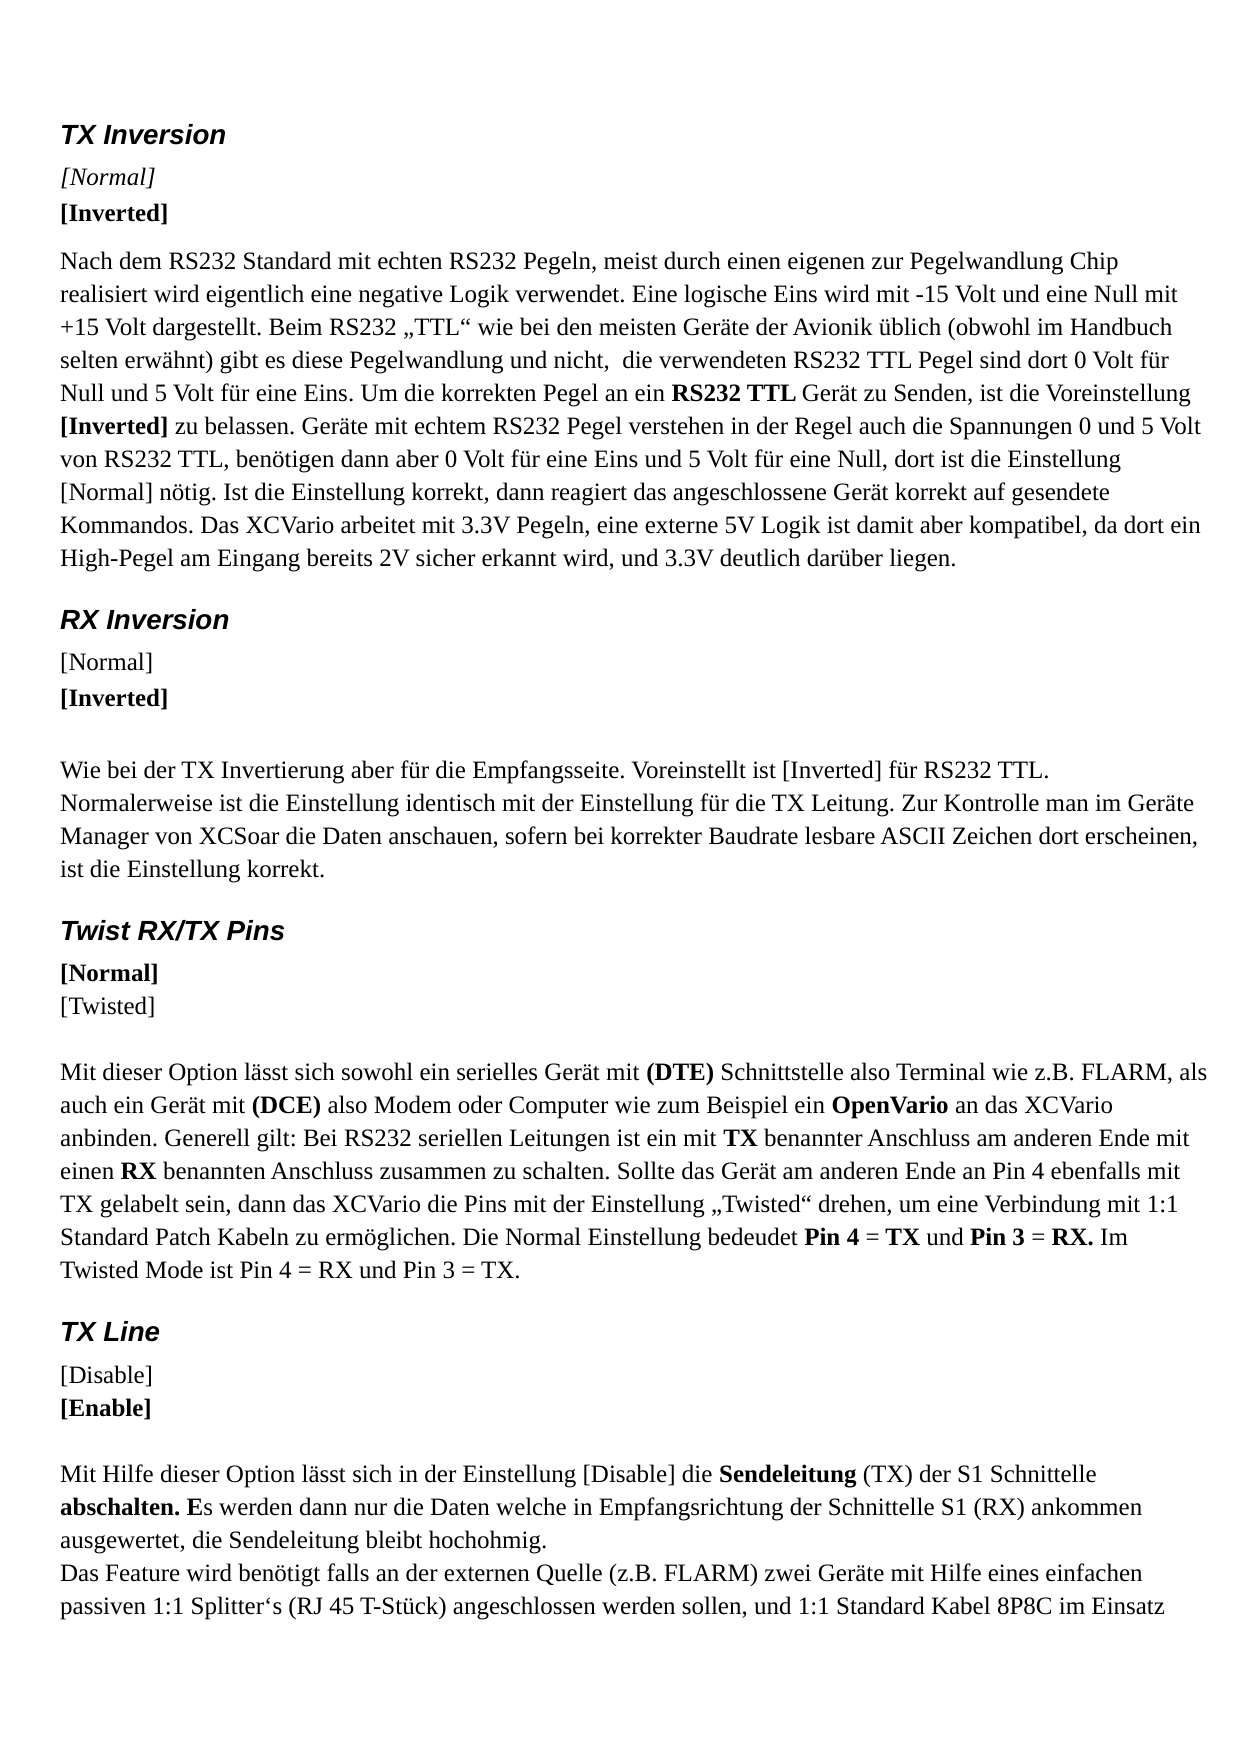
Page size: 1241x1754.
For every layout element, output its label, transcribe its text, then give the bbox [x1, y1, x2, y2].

text Nach dem RS232 Standard mit echten RS232 Pegeln, meist durch einen eigenen zur Pegelwandlung Chip realisiert wird eigentlich eine negative Logik verwendet. Eine logische Eins wird mit -15 Volt und eine Null mit +15 Volt dargestellt. Beim RS232 „TTL“ wie bei den meisten Geräte der Avionik üblich (obwohl im Handbuch selten erwähnt) gibt es diese Pegelwandlung und nicht, die verwendeten RS232 TTL Pegel sind dort 0 Volt für Null und 5 Volt für eine Eins. Um die korrekten Pegel an ein RS232 TTL Gerät zu Senden, ist die Voreinstellung [Inverted] zu belassen. Geräte mit echtem RS232 Pegel verstehen in der Regel auch die Spannungen 0 und 5 Volt von RS232 TTL, benötigen dann aber 0 Volt für eine Eins und 5 Volt für eine Null, dort ist die Einstellung [Normal] nötig. Ist die Einstellung korrekt, dann reagiert das angeschlossene Gerät korrekt auf gesendete Kommandos. Das XCVario arbeitet mit 3.3V Pegeln, eine externe 5V Logik ist damit aber kompatibel, da dort ein High-Pegel am Eingang bereits 2V sicher erkannt wird, und 3.3V deutlich darüber liegen. [60, 246, 1207, 572]
text Das Feature wird benötigt falls an der externen Quelle (z.B. FLARM) zwei Geräte mit Hilfe eines einfachen passiven 1:1 Splitter‘s (RJ 45 T-Stück) angeschlossen werden sollen, und 1:1 Standard Kabel 8P8C im Einsatz [60, 1558, 1207, 1620]
text Mit dieser Option lässt sich sowohl ein serielles Gerät mit (DTE) Schnittstelle also Terminal wie z.B. FLARM, als auch ein Gerät mit (DCE) also Modem oder Computer wie zum Beispiel ein OpenVario an das XCVario anbinden. Generell gilt: Bei RS232 seriellen Leitungen ist ein mit TX benannter Anschluss am anderen Ende mit einen RX benannten Anschluss zusammen zu schalten. Sollte das Gerät am anderen Ende an Pin 4 ebenfalls mit TX gelabelt sein, dann das XCVario die Pins mit der Einstellung „Twisted“ drehen, um eine Verbindung mit 1:1 Standard Patch Kabeln zu ermöglichen. Die Normal Einstellung bedeudet Pin 4 = TX und Pin 3 = RX. Im Twisted Mode ist Pin 4 = RX und Pin 3 = TX. [60, 1057, 1207, 1284]
subtitle Twist RX/TX Pins [60, 914, 1207, 946]
text [Normal] [60, 647, 1207, 676]
text [Normal] [60, 958, 1207, 987]
text [Enable] [60, 1393, 1207, 1422]
text Mit Hilfe dieser Option lässt sich in der Einstellung [Disable] die Sendeleitung (TX) der S1 Schnittelle abschalten. Es werden dann nur die Daten welche in Empfangsrichtung der Schnittelle S1 (RX) ankommen ausgewertet, die Sendeleitung bleibt hochohmig. [60, 1459, 1207, 1554]
subtitle TX Inversion [60, 118, 1207, 150]
subtitle RX Inversion [60, 603, 1207, 635]
text [Normal] [60, 162, 1207, 191]
text [Inverted] [60, 198, 1207, 227]
text [Twisted] [60, 991, 1207, 1020]
text [Disable] [60, 1360, 1207, 1389]
text Wie bei der TX Invertierung aber für die Empfangsseite. Voreinstellt ist [Inverted] für RS232 TTL. Normalerweise ist die Einstellung identisch mit der Einstellung für die TX Leitung. Zur Kontrolle man im Geräte Manager von XCSoar die Daten anschauen, sofern bei korrekter Baudrate lesbare ASCII Zeichen dort erscheinen, ist die Einstellung korrekt. [60, 755, 1207, 882]
text [Inverted] [60, 683, 1207, 712]
subtitle TX Line [60, 1316, 1207, 1347]
